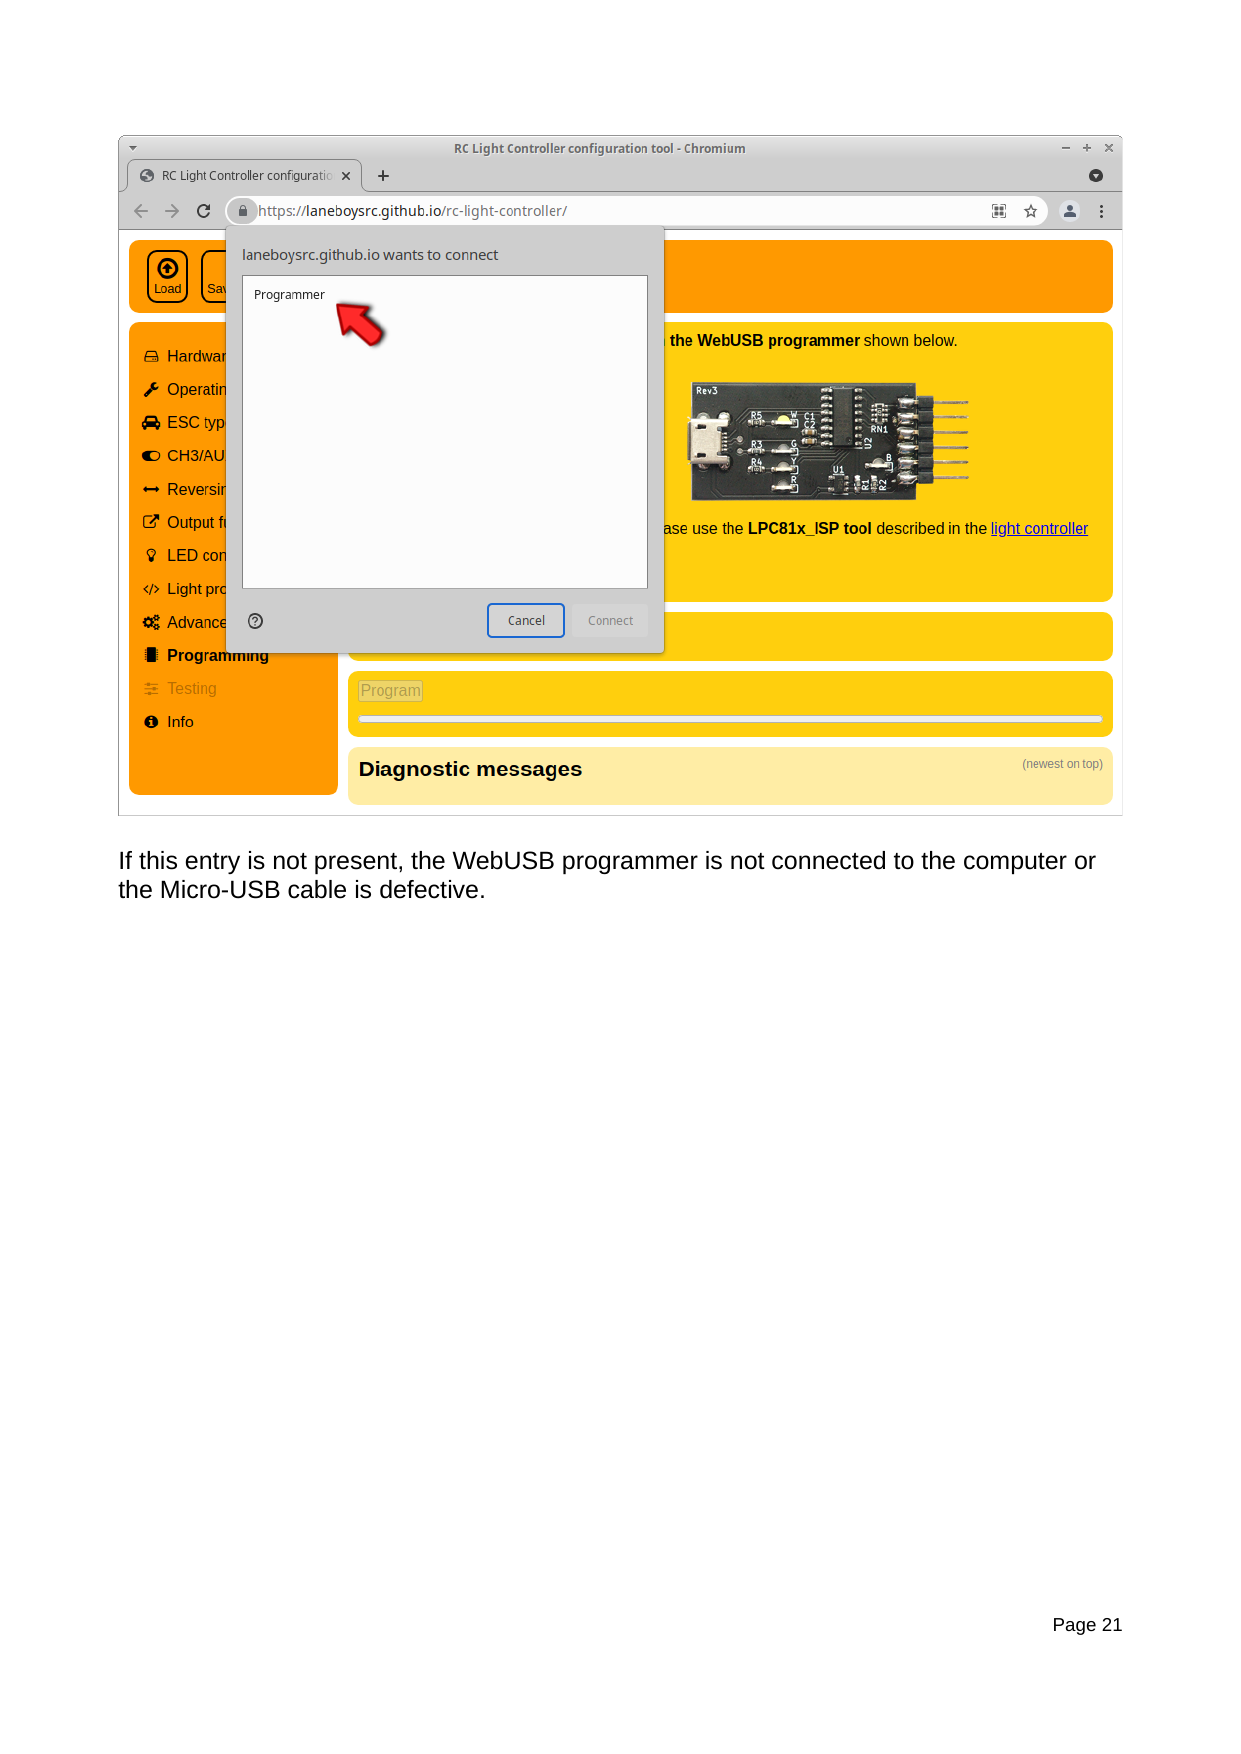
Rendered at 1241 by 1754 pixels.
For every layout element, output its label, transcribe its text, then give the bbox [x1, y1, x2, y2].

picture [118, 135, 1123, 816]
text If this entry is not present, the WebUSB programmer is not connected to the computer or the Micro-USB cable is defective. [118, 846, 1122, 903]
